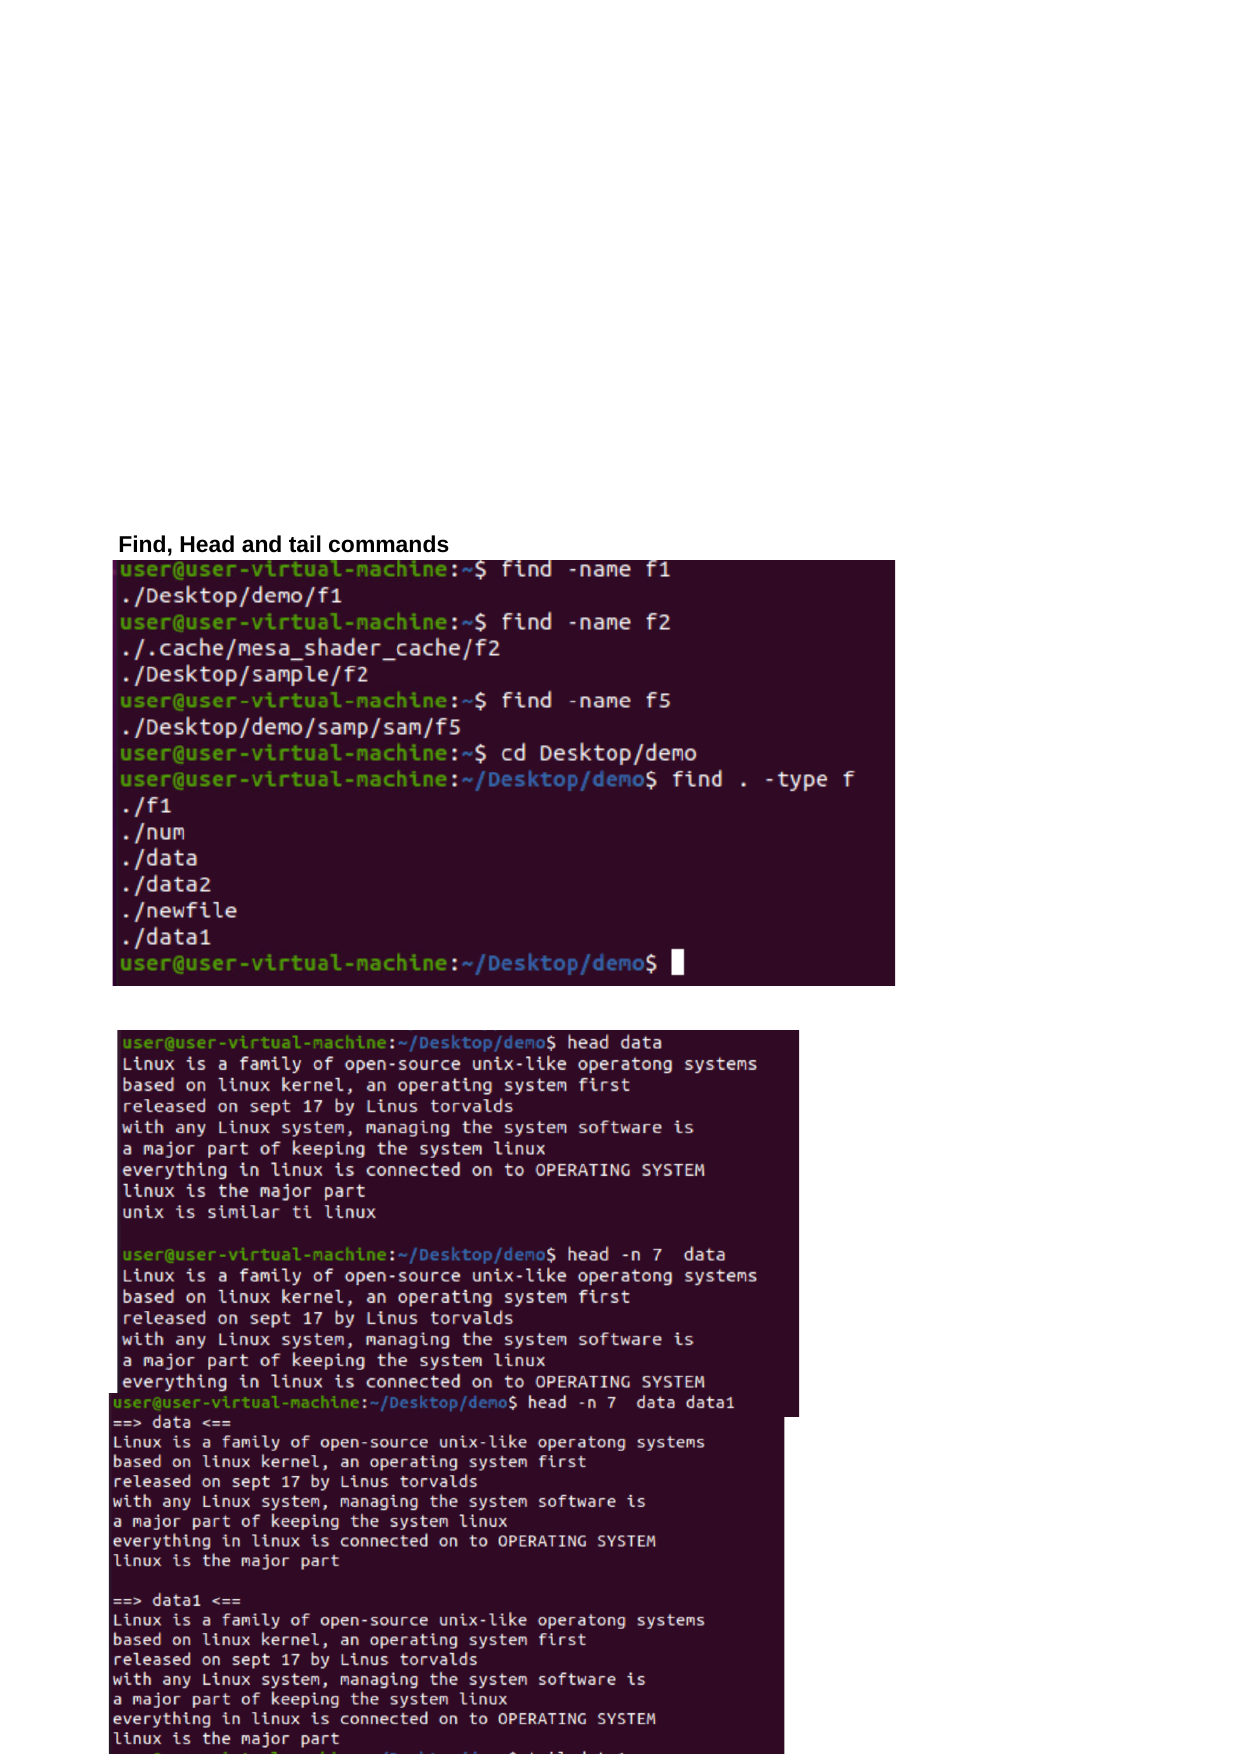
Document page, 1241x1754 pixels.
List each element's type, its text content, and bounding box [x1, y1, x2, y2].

picture [108, 1030, 800, 1754]
text Find, Head and tail commands [118, 531, 1122, 557]
picture [112, 560, 896, 986]
